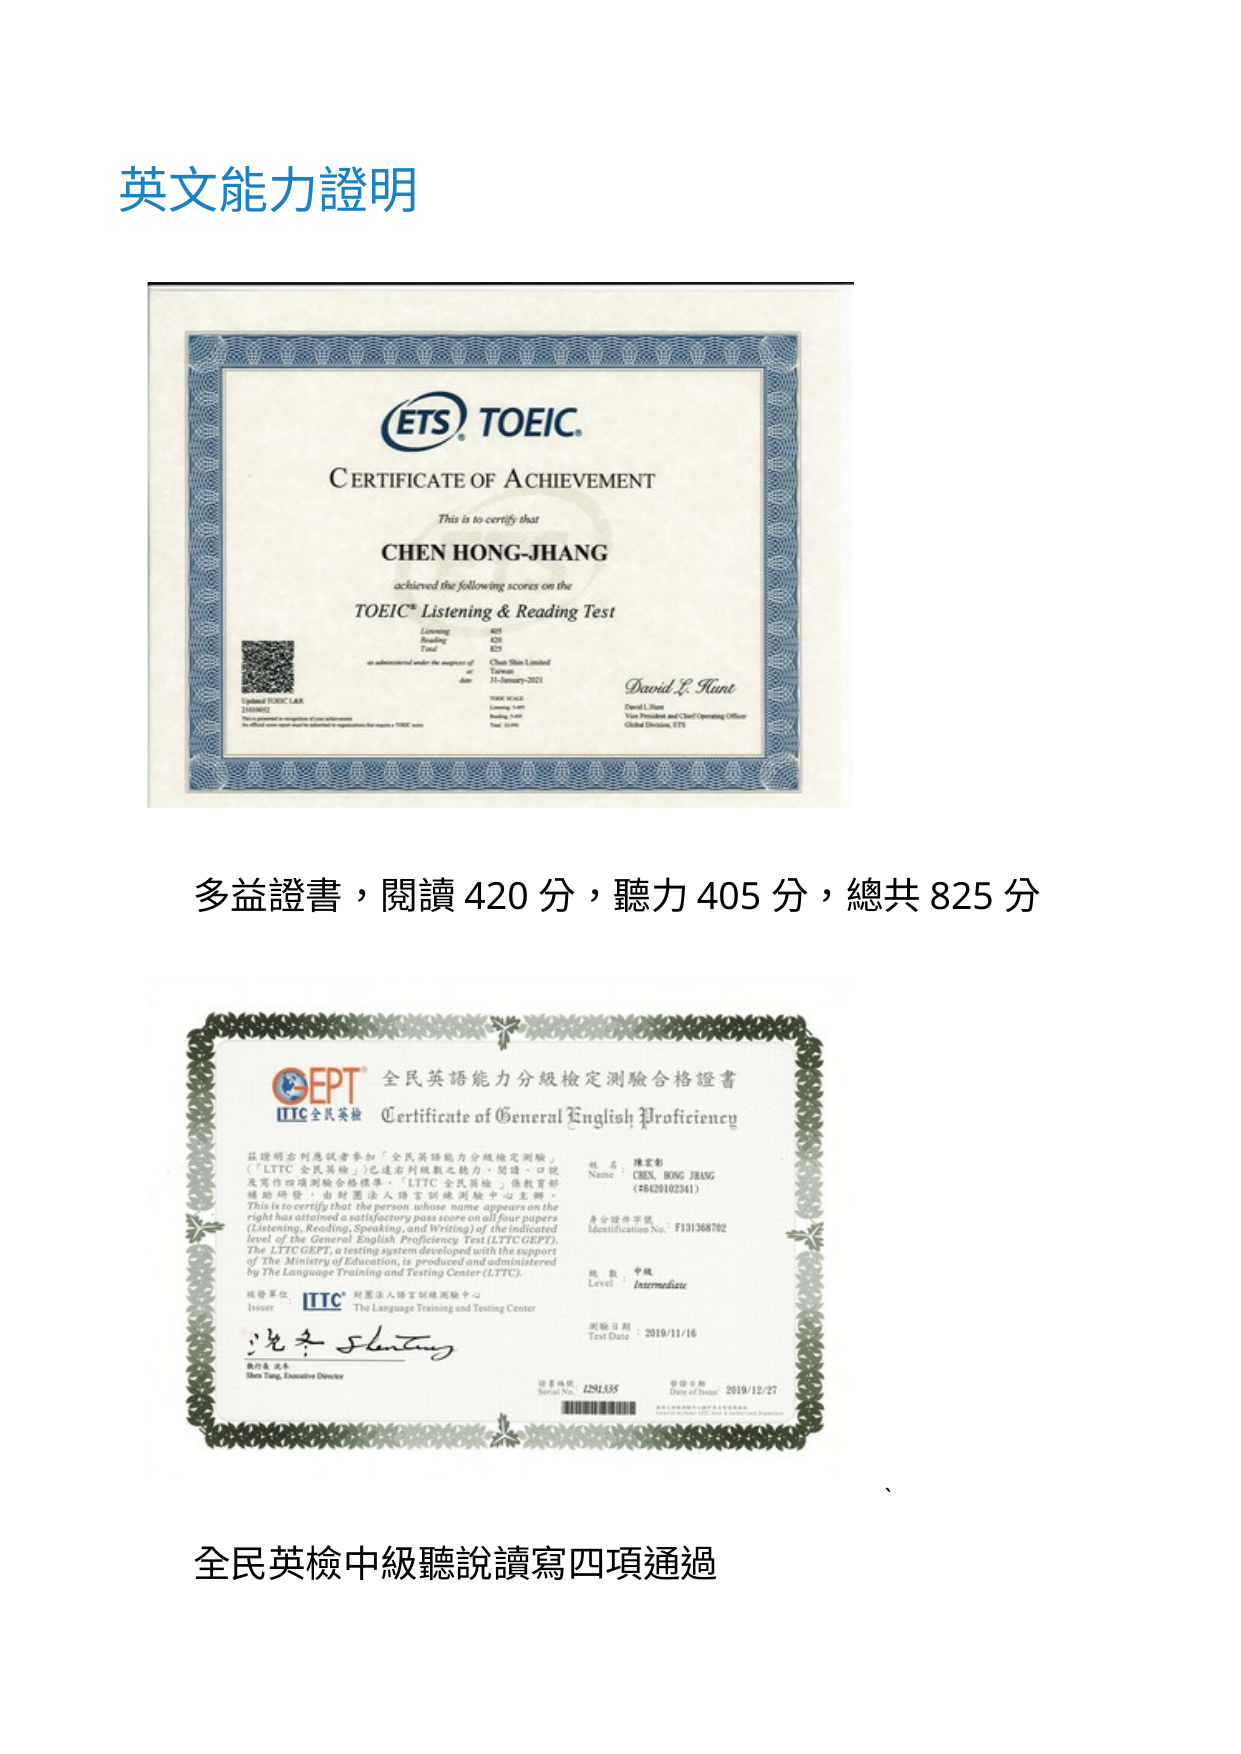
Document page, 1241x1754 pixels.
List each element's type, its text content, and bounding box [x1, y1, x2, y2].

picture [147, 282, 854, 804]
text 全民英檢中級聽說讀寫四項通過 [118, 1534, 1122, 1588]
subtitle 英文能力證明 [118, 151, 1122, 223]
text 多益證書，閱讀 420 分，聽力 405 分，總共 825 分 [118, 866, 1122, 921]
picture [147, 978, 855, 1478]
text ` [118, 943, 1122, 1514]
